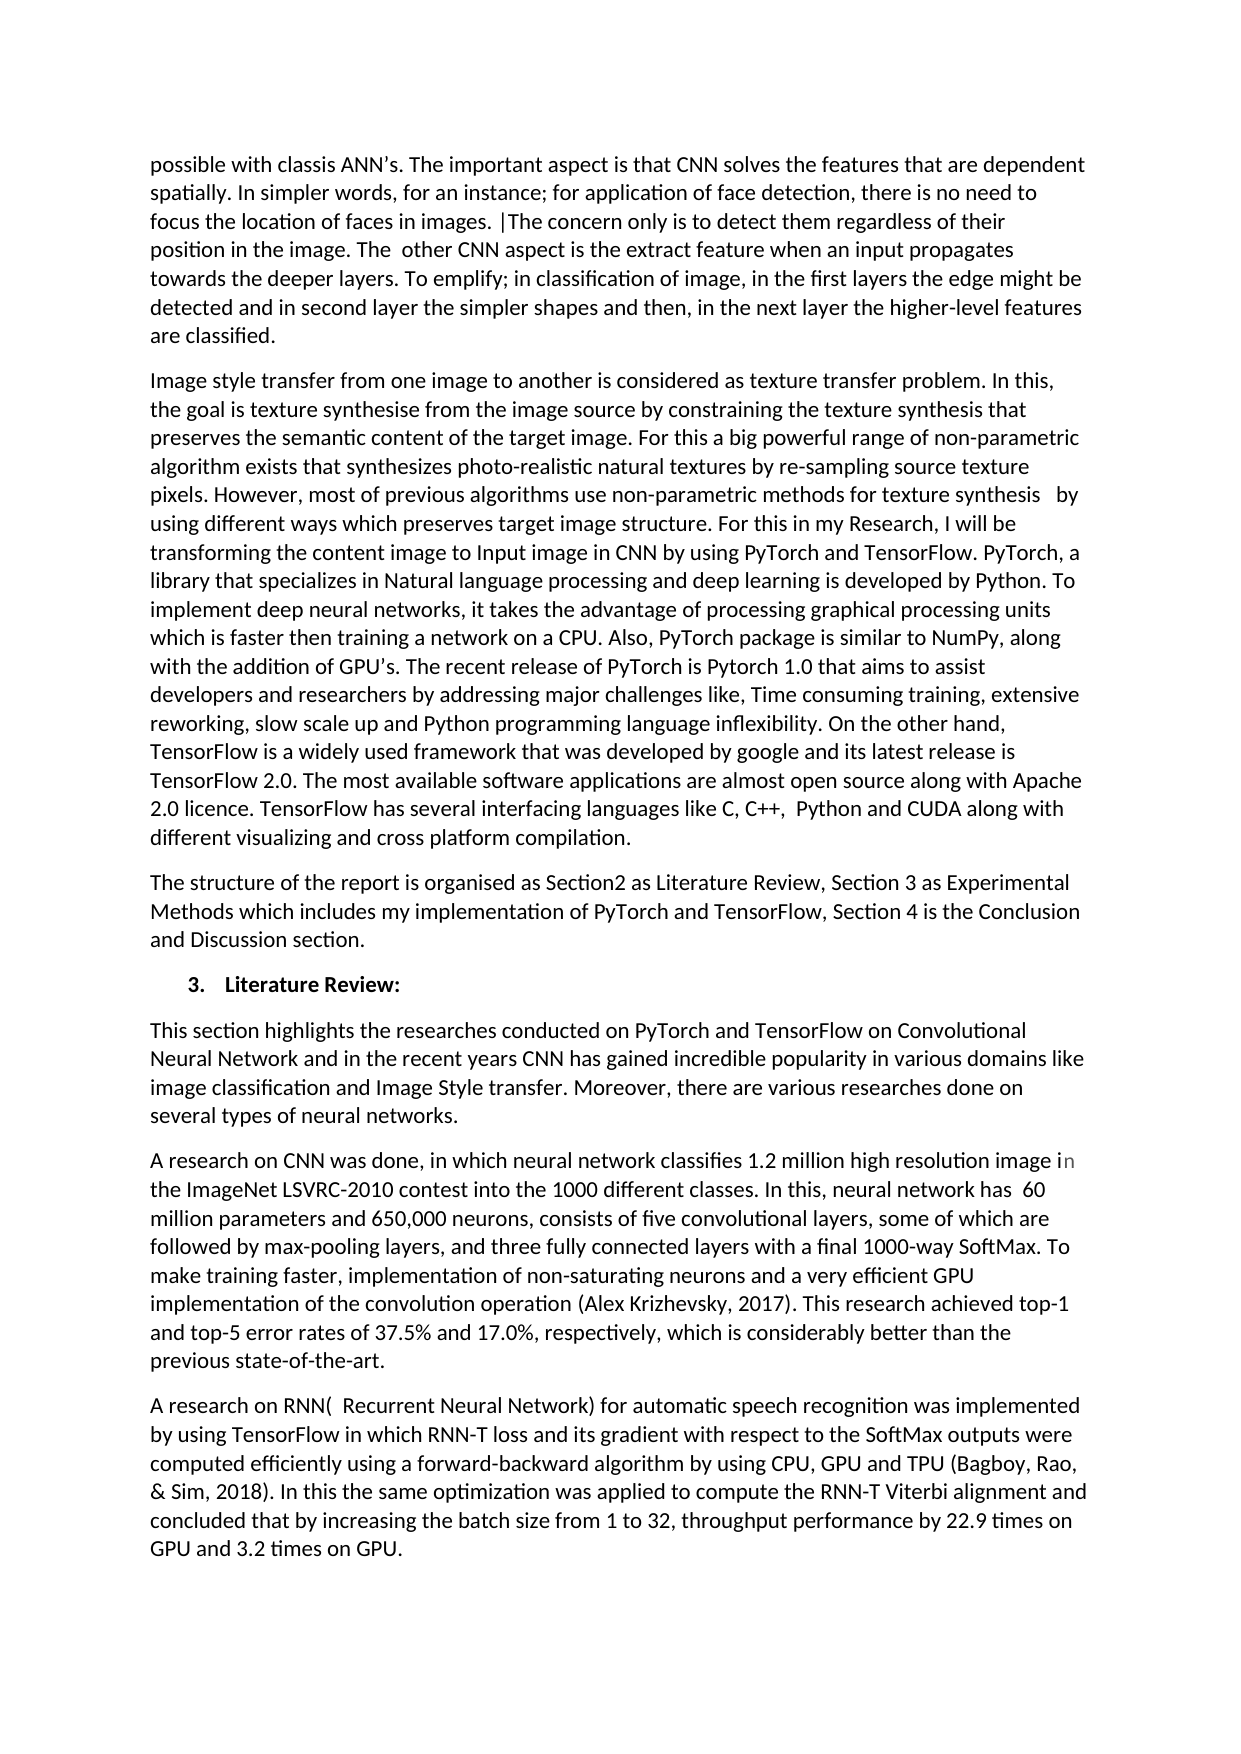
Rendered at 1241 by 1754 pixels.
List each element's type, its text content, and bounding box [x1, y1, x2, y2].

list Literature Review: [187, 971, 1090, 999]
text The structure of the report is organised as Section2 as Literature Review, Section 3 as Experimental Methods which includes my implementation of PyTorch and TensorFlow, Section 4 is the Conclusion and Discussion section. [150, 868, 1090, 953]
text A research on CNN was done, in which neural network classifies 1.2 million high resolution image in the ImageNet LSVRC-2010 contest into the 1000 different classes. In this, neural network has 60 million parameters and 650,000 neurons, consists of five convolutional layers, some of which are followed by max-pooling layers, and three fully connected layers with a final 1000-way SoftMax. To make training faster, implementation of non-saturating neurons and a very efficient GPU implementation of the convolution operation (Alex Krizhevsky, 2017). This research achieved top-1 and top-5 error rates of 37.5% and 17.0%, respectively, which is considerably better than the previous state-of-the-art. [150, 1147, 1090, 1374]
text Image style transfer from one image to another is considered as texture transfer problem. In this, the goal is texture synthesise from the image source by constraining the texture synthesis that preserves the semantic content of the target image. For this a big powerful range of non-parametric algorithm exists that synthesizes photo-realistic natural textures by re-sampling source texture pixels. However, most of previous algorithms use non-parametric methods for texture synthesis by using different ways which preserves target image structure. For this in my Research, I will be transforming the content image to Input image in CNN by using PyTorch and TensorFlow. PyTorch, a library that specializes in Natural language processing and deep learning is developed by Python. To implement deep neural networks, it takes the advantage of processing graphical processing units which is faster then training a network on a CPU. Also, PyTorch package is similar to NumPy, along with the addition of GPU’s. The recent release of PyTorch is Pytorch 1.0 that aims to assist developers and researchers by addressing major challenges like, Time consuming training, extensive reworking, slow scale up and Python programming language inflexibility. On the other hand, TensorFlow is a widely used framework that was developed by google and its latest release is TensorFlow 2.0. The most available software applications are almost open source along with Apache 2.0 licence. TensorFlow has several interfacing languages like C, C++, Python and CUDA along with different visualizing and cross platform compilation. [150, 366, 1090, 851]
text possible with classis ANN’s. The important aspect is that CNN solves the features that are dependent spatially. In simpler words, for an instance; for application of face detection, there is no need to focus the location of faces in images. |The concern only is to detect them regardless of their position in the image. The other CNN aspect is the extract feature when an input propagates towards the deeper layers. To emplify; in classification of image, in the first layers the edge might be detected and in second layer the simpler shapes and then, in the next layer the higher-level features are classified. [150, 150, 1090, 349]
text This section highlights the researches conducted on PyTorch and TensorFlow on Convolutional Neural Network and in the recent years CNN has gained incredible popularity in various domains like image classification and Image Style transfer. Moreover, there are various researches done on several types of neural networks. [150, 1016, 1090, 1129]
text A research on RNN( Recurrent Neural Network) for automatic speech recognition was implemented by using TensorFlow in which RNN-T loss and its gradient with respect to the SoftMax outputs were computed efficiently using a forward-backward algorithm by using CPU, GPU and TPU (Bagboy, Rao, & Sim, 2018). In this the same optimization was applied to compute the RNN-T Viterbi alignment and concluded that by increasing the batch size from 1 to 32, throughput performance by 22.9 times on GPU and 3.2 times on GPU. [150, 1392, 1090, 1562]
